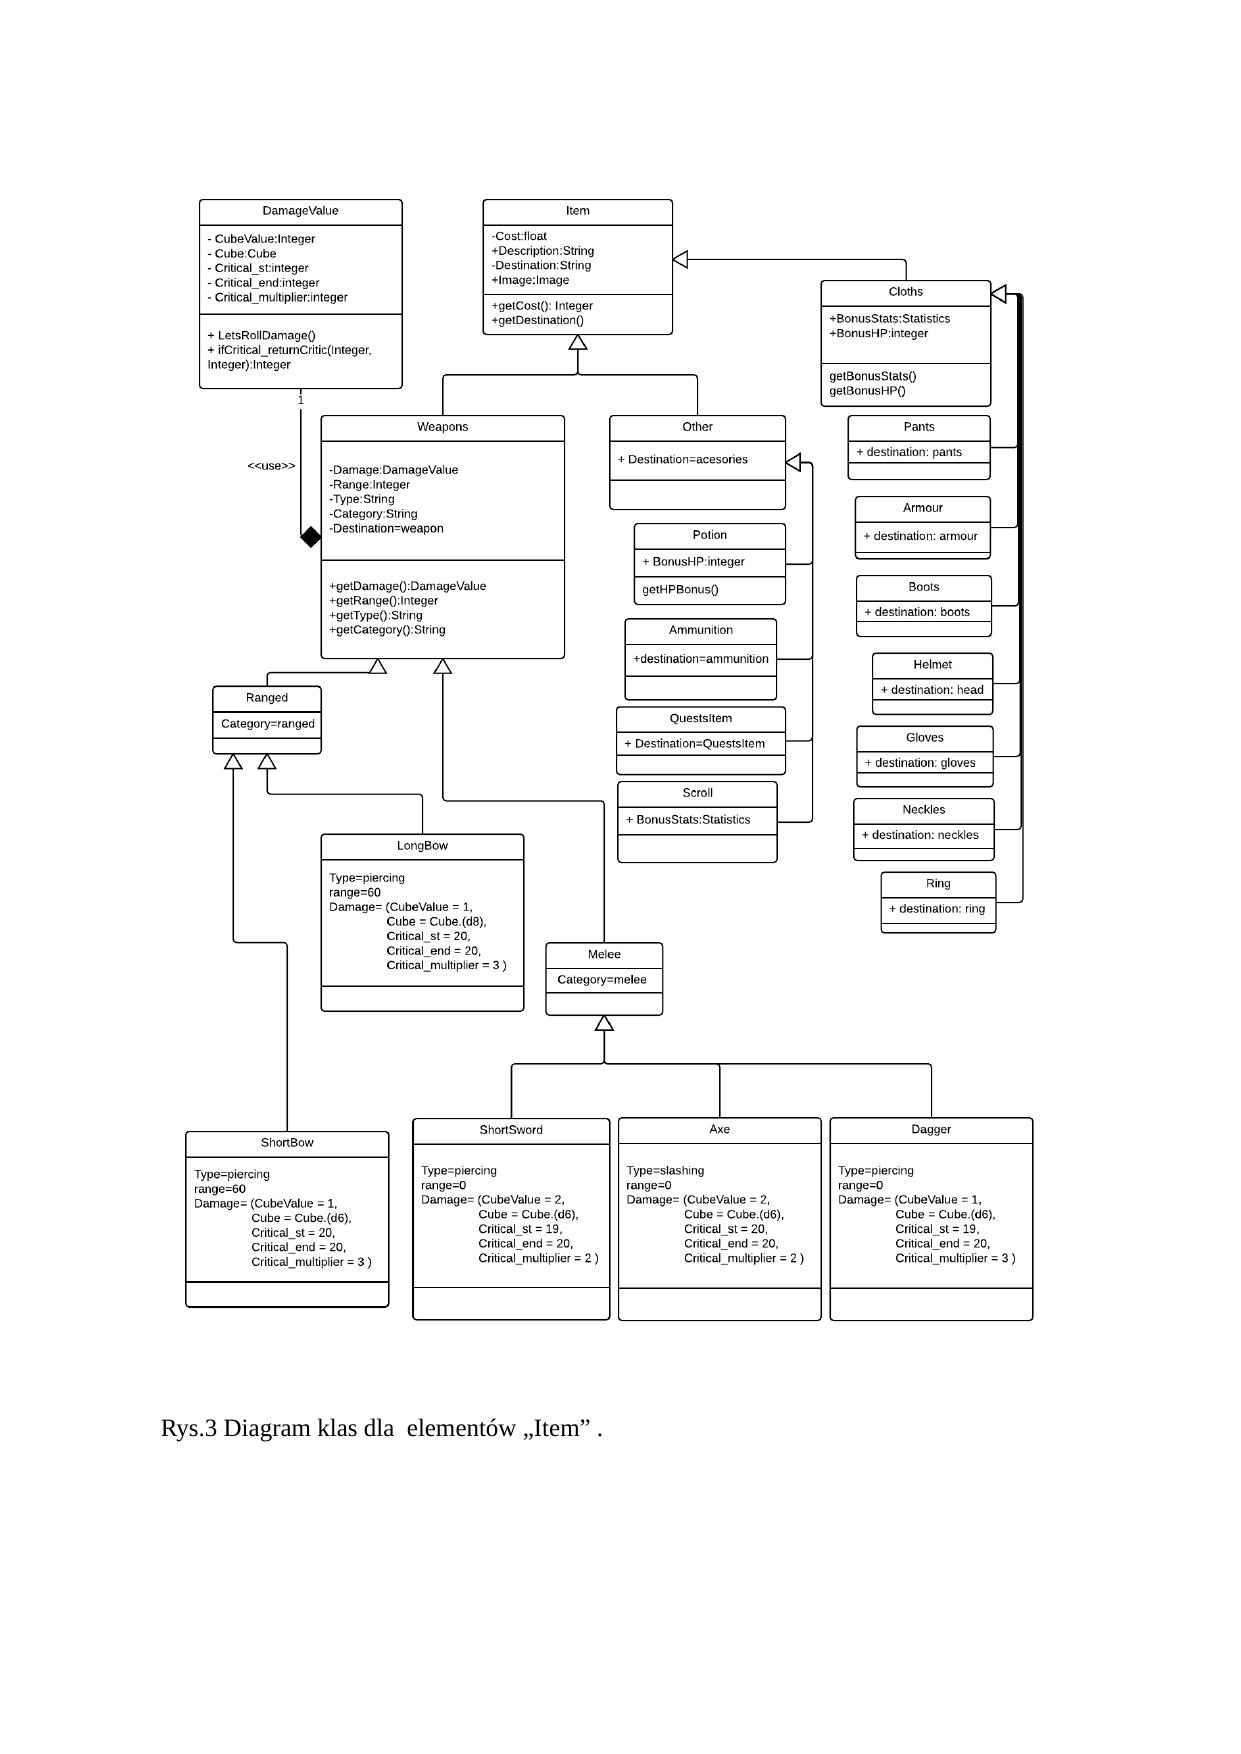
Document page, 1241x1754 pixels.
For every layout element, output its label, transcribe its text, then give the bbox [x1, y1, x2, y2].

text Rys.3 Diagram klas dla elementów „Item” . [118, 1385, 1122, 1442]
picture [118, 118, 1123, 1385]
